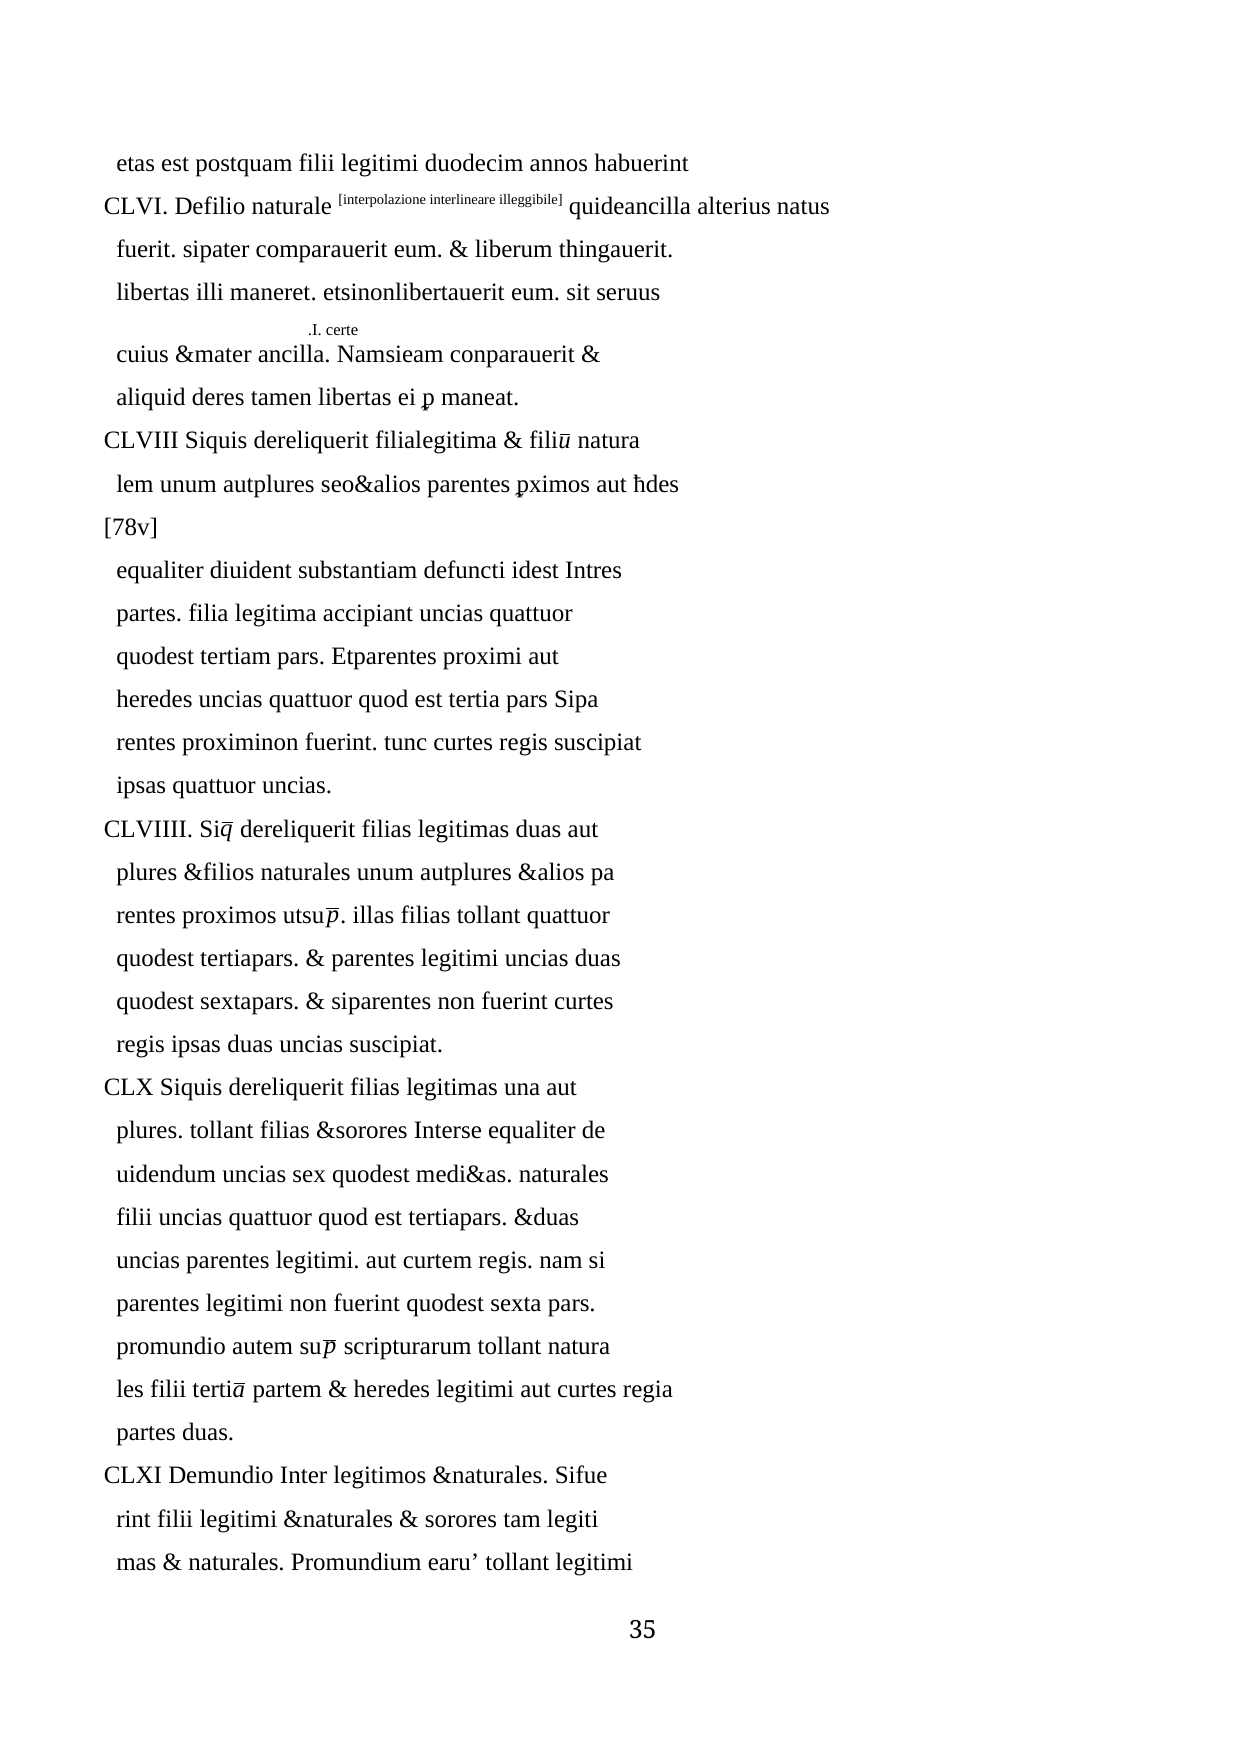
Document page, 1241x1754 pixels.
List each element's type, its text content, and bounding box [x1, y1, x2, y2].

text regis ipsas duas uncias suscipiat. [103, 1029, 1211, 1058]
text quodest tertiam pars. Etparentes proximi aut [103, 641, 1211, 670]
text parentes legitimi non fuerint quodest sexta pars. [103, 1288, 1211, 1317]
text quodest sextapars. & siparentes non fuerint curtes [103, 986, 1211, 1015]
text heredes uncias quattuor quod est tertia pars Sipa [103, 684, 1211, 713]
text CLVIII Siquis dereliquerit filialegitima & fili natura [103, 426, 1211, 454]
text mas & naturales. Promundium earu’ tollant legitimi [103, 1547, 1211, 1576]
text libertas illi maneret. etsinonlibertauerit eum. sit seruus [103, 277, 1211, 306]
text rint filii legitimi &naturales & sorores tam legiti [103, 1504, 1211, 1532]
text quodest tertiapars. & parentes legitimi uncias duas [103, 943, 1211, 972]
text .I. certe [103, 320, 1211, 339]
text CLX Siquis dereliquerit filias legitimas una aut [103, 1072, 1211, 1101]
text rentes proximinon fuerint. tunc curtes regis suscipiat [103, 727, 1211, 756]
text fuerit. sipater comparauerit eum. & liberum thingauerit. [103, 234, 1211, 263]
text partes. filia legitima accipiant uncias quattuor [103, 598, 1211, 627]
text uidendum uncias sex quodest medi&as. naturales [103, 1159, 1211, 1187]
text rentes proximos utsu. illas filias tollant quattuor [103, 900, 1211, 929]
text aliquid deres tamen libertas ei ᵱ maneat. [103, 382, 1211, 411]
text uncias parentes legitimi. aut curtem regis. nam si [103, 1245, 1211, 1274]
text plures &filios naturales unum autplures &alios pa [103, 857, 1211, 886]
text lem unum autplures seo&alios parentes ᵱximos aut ħdes [103, 469, 1211, 497]
text cuius &mater ancilla. Namsieam conparauerit & [103, 339, 1211, 368]
text CLVI. Defilio naturale [interpolazione interlineare illeggibile] quideancilla alterius natus [103, 191, 1211, 219]
text partes duas. [103, 1417, 1211, 1446]
text ipsas quattuor uncias. [103, 771, 1211, 799]
text promundio autem su scripturarum tollant natura [103, 1331, 1211, 1360]
text CLVIIII. Si dereliquerit filias legitimas duas aut [103, 814, 1211, 842]
text filii uncias quattuor quod est tertiapars. &duas [103, 1202, 1211, 1231]
text [78v] [103, 512, 1211, 541]
text plures. tollant filias &sorores Interse equaliter de [103, 1116, 1211, 1144]
text equaliter diuident substantiam defuncti idest Intres [103, 555, 1211, 584]
text etas est postquam filii legitimi duodecim annos habuerint [103, 148, 1211, 176]
text CLXI Demundio Inter legitimos &naturales. Sifue [103, 1461, 1211, 1489]
text les filii terti partem & heredes legitimi aut curtes regia [103, 1374, 1211, 1403]
